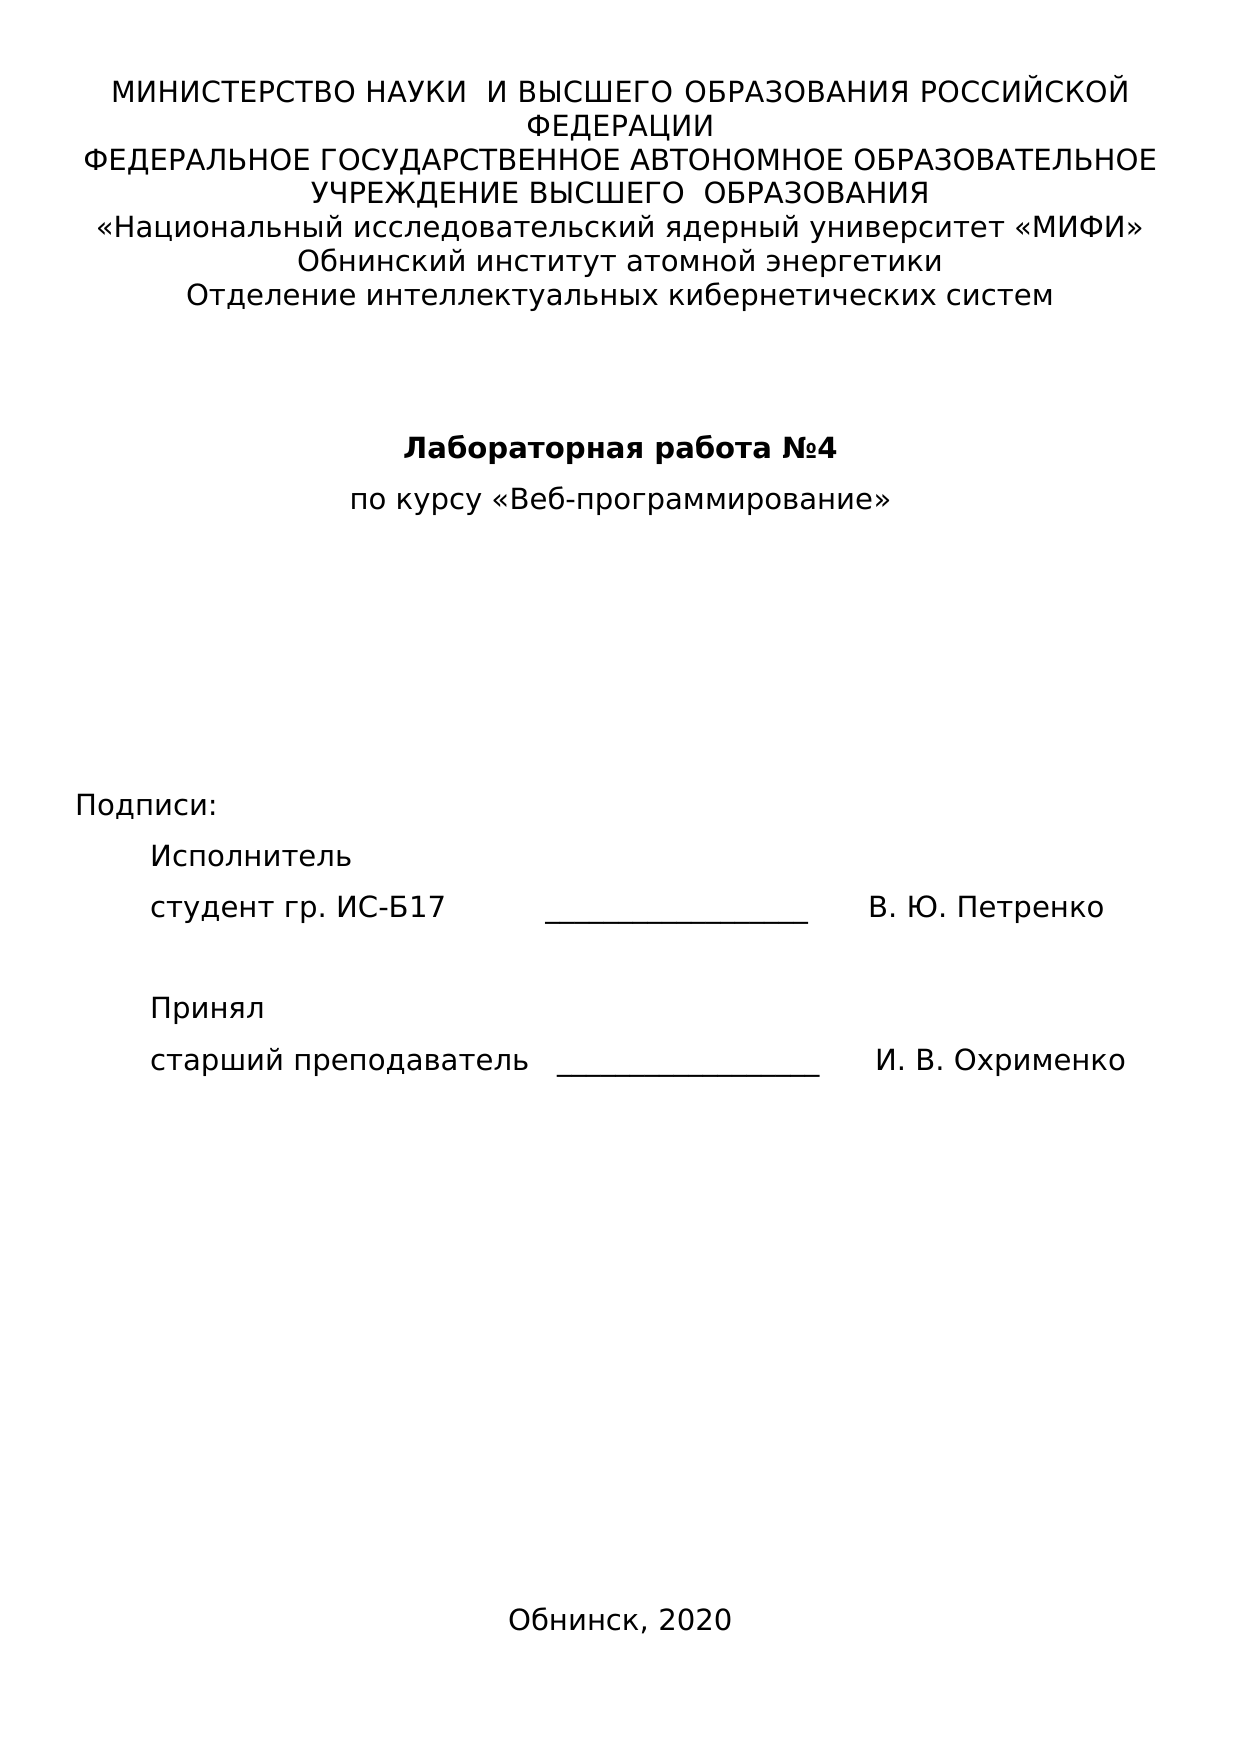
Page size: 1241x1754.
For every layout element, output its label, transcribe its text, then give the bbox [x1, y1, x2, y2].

text студент гр. ИС-Б17 __________________ В. Ю. Петренко [75, 890, 1165, 924]
text Обнинск, 2020 [75, 1603, 1165, 1637]
text «Национальный исследовательский ядерный университет «МИФИ» [75, 211, 1165, 245]
text старший преподаватель __________________ И. В. Охрименко [75, 1043, 1165, 1077]
text Принял [75, 992, 1165, 1026]
text федеральное государственное АВТОНОМНОЕ образовательное учреждение высшего образования [75, 143, 1165, 211]
text Лабораторная работа №4 [75, 432, 1165, 466]
text по курсу «Веб-программирование» [75, 482, 1165, 516]
text Обнинский институт атомной энергетики [75, 245, 1165, 279]
text МИНИСТЕРСТВО НАУКИ И ВЫСШЕГО ОБРАЗОВАНИЯ РОССИЙСКОЙ ФЕДЕРАЦИИ [75, 75, 1165, 143]
text Подписи: [75, 788, 1165, 822]
text Отделение интеллектуальных кибернетических систем [75, 279, 1165, 313]
text Исполнитель [75, 839, 1165, 873]
